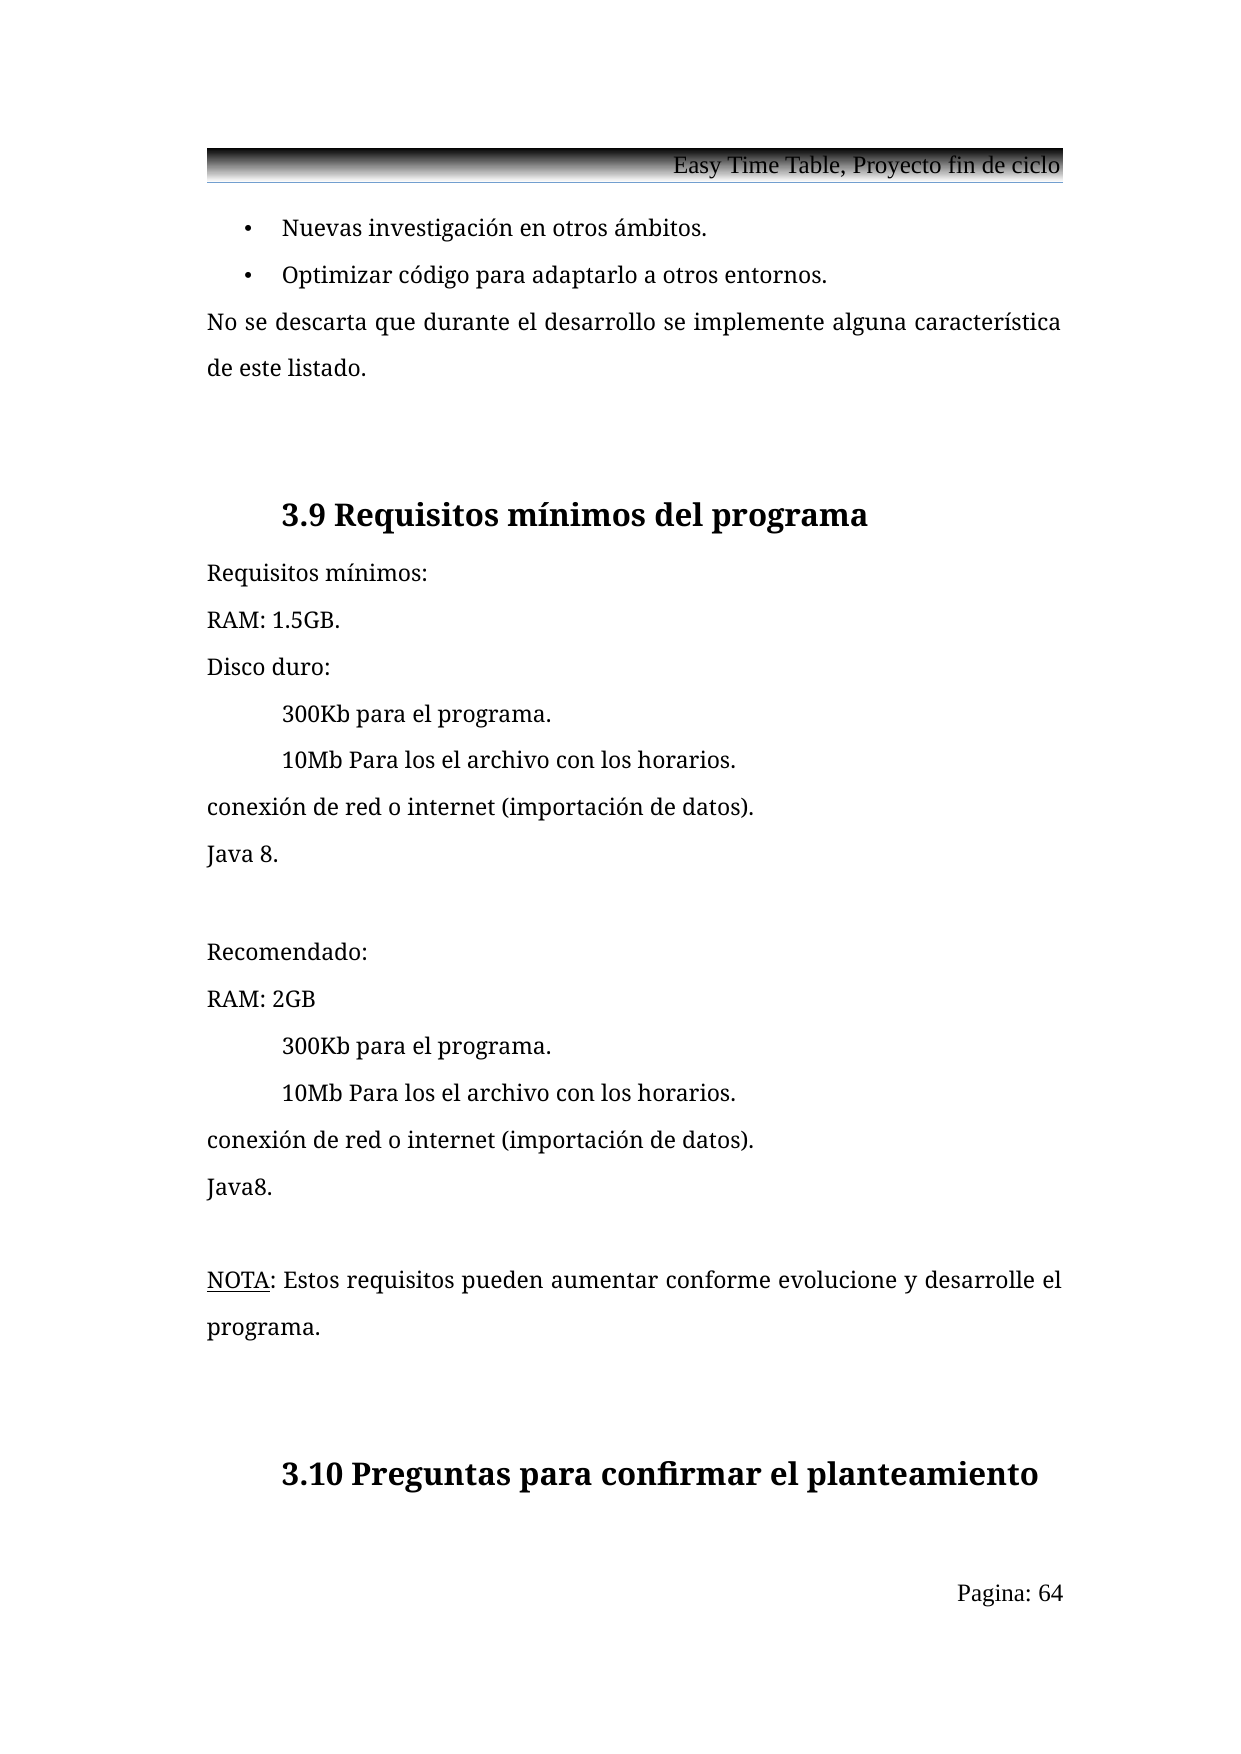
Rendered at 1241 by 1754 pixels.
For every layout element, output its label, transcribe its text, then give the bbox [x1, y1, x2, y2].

text conexión de red o internet (importación de datos). [207, 1123, 1063, 1155]
text conexión de red o internet (importación de datos). [207, 791, 1063, 822]
text 3.9 Requisitos mínimos del programa [207, 493, 1063, 536]
text Disco duro: [207, 651, 1063, 682]
text 3.10 Preguntas para confirmar el planteamiento [207, 1452, 1063, 1494]
list Optimizar código para adaptarlo a otros entornos. [244, 259, 1063, 290]
text 10Mb Para los el archivo con los horarios. [207, 1077, 1063, 1108]
text Requisitos mínimos: [207, 557, 1063, 588]
text 300Kb para el programa. [207, 1030, 1063, 1061]
text No se descarta que durante el desarrollo se implemente alguna característica de este listado. [207, 306, 1063, 384]
text Java8. [207, 1170, 1063, 1202]
text NOTA: Estos requisitos pueden aumentar conforme evolucione y desarrolle el programa. [207, 1264, 1063, 1342]
text 10Mb Para los el archivo con los horarios. [207, 744, 1063, 776]
list Nuevas investigación en otros ámbitos. [244, 212, 1063, 243]
text 300Kb para el programa. [207, 697, 1063, 729]
text Recomendado: [207, 936, 1063, 967]
text Java 8. [207, 838, 1063, 869]
text RAM: 1.5GB. [207, 604, 1063, 635]
text RAM: 2GB [207, 983, 1063, 1014]
